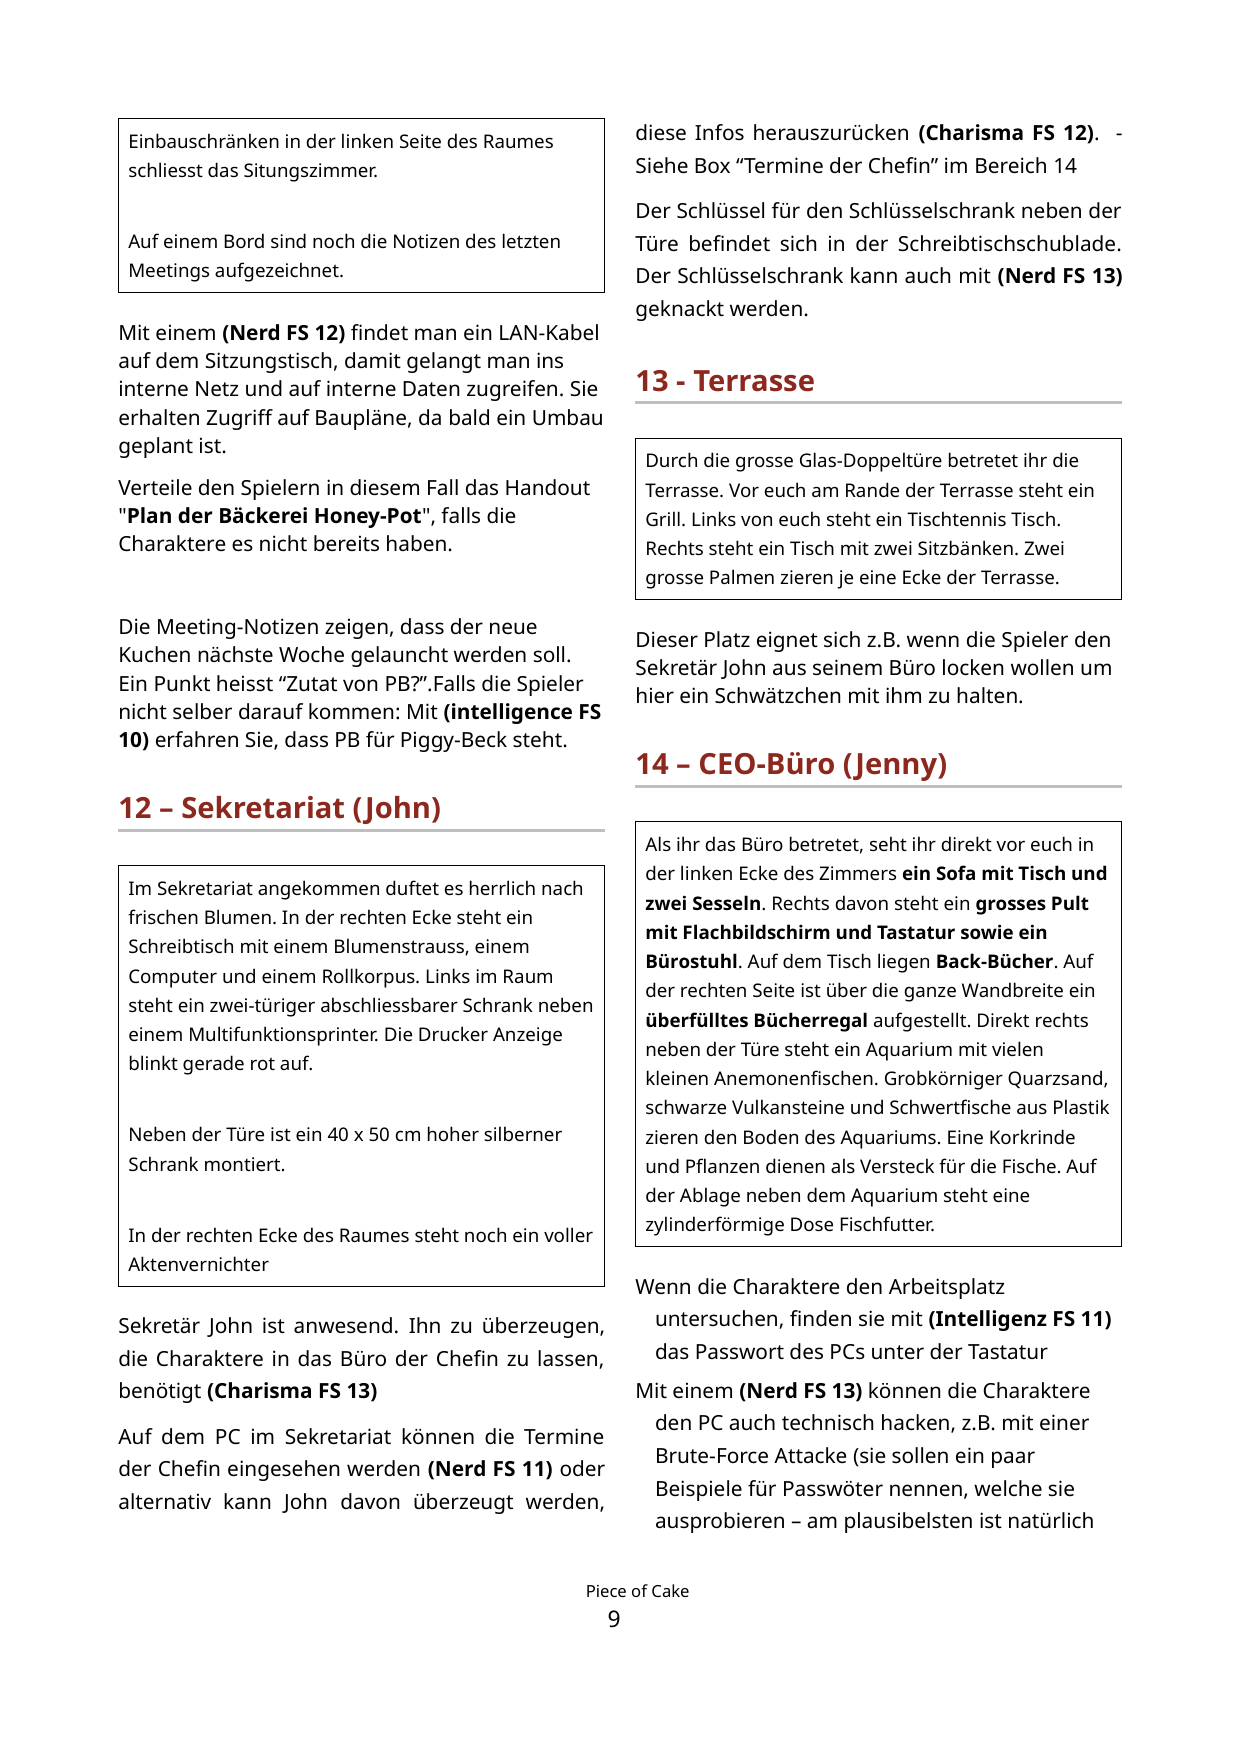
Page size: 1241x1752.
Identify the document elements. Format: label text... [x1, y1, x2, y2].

subtitle 13 - Terrasse [635, 360, 1122, 401]
text Die Meeting-Notizen zeigen, dass der neue Kuchen nächste Woche gelauncht werden soll. Ein Punkt heisst “Zutat von PB?”.Falls die Spieler nicht selber darauf kommen: Mit (intelligence FS 10) erfahren Sie, dass PB für Piggy-Beck steht. [118, 612, 605, 754]
text Einbauschränken in der linken Seite des Raumes schliesst das Situngszimmer. [119, 119, 604, 183]
text Wenn die Charaktere den Arbeitsplatz untersuchen, finden sie mit (Intelligenz FS 11) das Passwort des PCs unter der Tastatur [635, 1272, 1122, 1366]
text Auf dem PC im Sekretariat können die Termine der Chefin eingesehen werden (Nerd FS 11) oder alternativ kann John davon überzeugt werden, [118, 1422, 605, 1515]
text Neben der Türe ist ein 40 x 50 cm hoher silberner Schrank montiert. [119, 1112, 604, 1176]
text Im Sekretariat angekommen duftet es herrlich nach frischen Blumen. In der rechten Ecke steht ein Schreibtisch mit einem Blumenstrauss, einem Computer und einem Rollkorpus. Links im Raum steht ein zwei-türiger abschliessbarer Schrank neben einem Multifunktionsprinter. Die Drucker Anzeige blinkt gerade rot auf. [119, 866, 604, 1076]
text Mit einem (Nerd FS 13) können die Charaktere den PC auch technisch hacken, z.B. mit einer Brute-Force Attacke (sie sollen ein paar Beispiele für Passwöter nennen, welche sie ausprobieren – am plausibelsten ist natürlich [635, 1376, 1122, 1535]
text Dieser Platz eignet sich z.B. wenn die Spieler den Sekretär John aus seinem Büro locken wollen um hier ein Schwätzchen mit ihm zu halten. [635, 625, 1122, 710]
text Auf einem Bord sind noch die Notizen des letzten Meetings aufgezeichnet. [119, 218, 604, 292]
text In der rechten Ecke des Raumes steht noch ein voller Aktenvernichter [119, 1212, 604, 1286]
text diese Infos herauszurücken (Charisma FS 12). - Siehe Box “Termine der Chefin” im Bereich 14 [635, 118, 1122, 179]
text Sekretär John ist anwesend. Ihn zu überzeugen, die Charaktere in das Büro der Chefin zu lassen, benötigt (Charisma FS 13) [118, 1311, 605, 1405]
text Durch die grosse Glas-Doppeltüre betretet ihr die Terrasse. Vor euch am Rande der Terrasse steht ein Grill. Links von euch steht ein Tischtennis Tisch. Rechts steht ein Tisch mit zwei Sitzbänken. Zwei grosse Palmen zieren je eine Ecke der Terrasse. [636, 439, 1121, 599]
subtitle 14 – CEO-Büro (Jenny) [635, 744, 1122, 785]
text Der Schlüssel für den Schlüsselschrank neben der Türe befindet sich in der Schreibtischschublade. Der Schlüsselschrank kann auch mit (Nerd FS 13) geknackt werden. [635, 196, 1122, 322]
text Als ihr das Büro betretet, seht ihr direkt vor euch in der linken Ecke des Zimmers ein Sofa mit Tisch und zwei Sesseln. Rechts davon steht ein grosses Pult mit Flachbildschirm und Tastatur sowie ein Bürostuhl. Auf dem Tisch liegen Back-Bücher. Auf der rechten Seite ist über die ganze Wandbreite ein überfülltes Bücherregal aufgestellt. Direkt rechts neben der Türe steht ein Aquarium mit vielen kleinen Anemonenfischen. Grobkörniger Quarzsand, schwarze Vulkansteine und Schwertfische aus Plastik zieren den Boden des Aquariums. Eine Korkrinde und Pflanzen dienen als Versteck für die Fische. Auf der Ablage neben dem Aquarium steht eine zylinderförmige Dose Fischfutter. [636, 822, 1121, 1246]
text Verteile den Spielern in diesem Fall das Handout "Plan der Bäckerei Honey-Pot", falls die Charaktere es nicht bereits haben. [118, 473, 605, 558]
text Mit einem (Nerd FS 12) findet man ein LAN-Kabel auf dem Sitzungstisch, damit gelangt man ins interne Netz und auf interne Daten zugreifen. Sie erhalten Zugriff auf Baupläne, da bald ein Umbau geplant ist. [118, 318, 605, 460]
subtitle 12 – Sekretariat (John) [118, 787, 605, 829]
